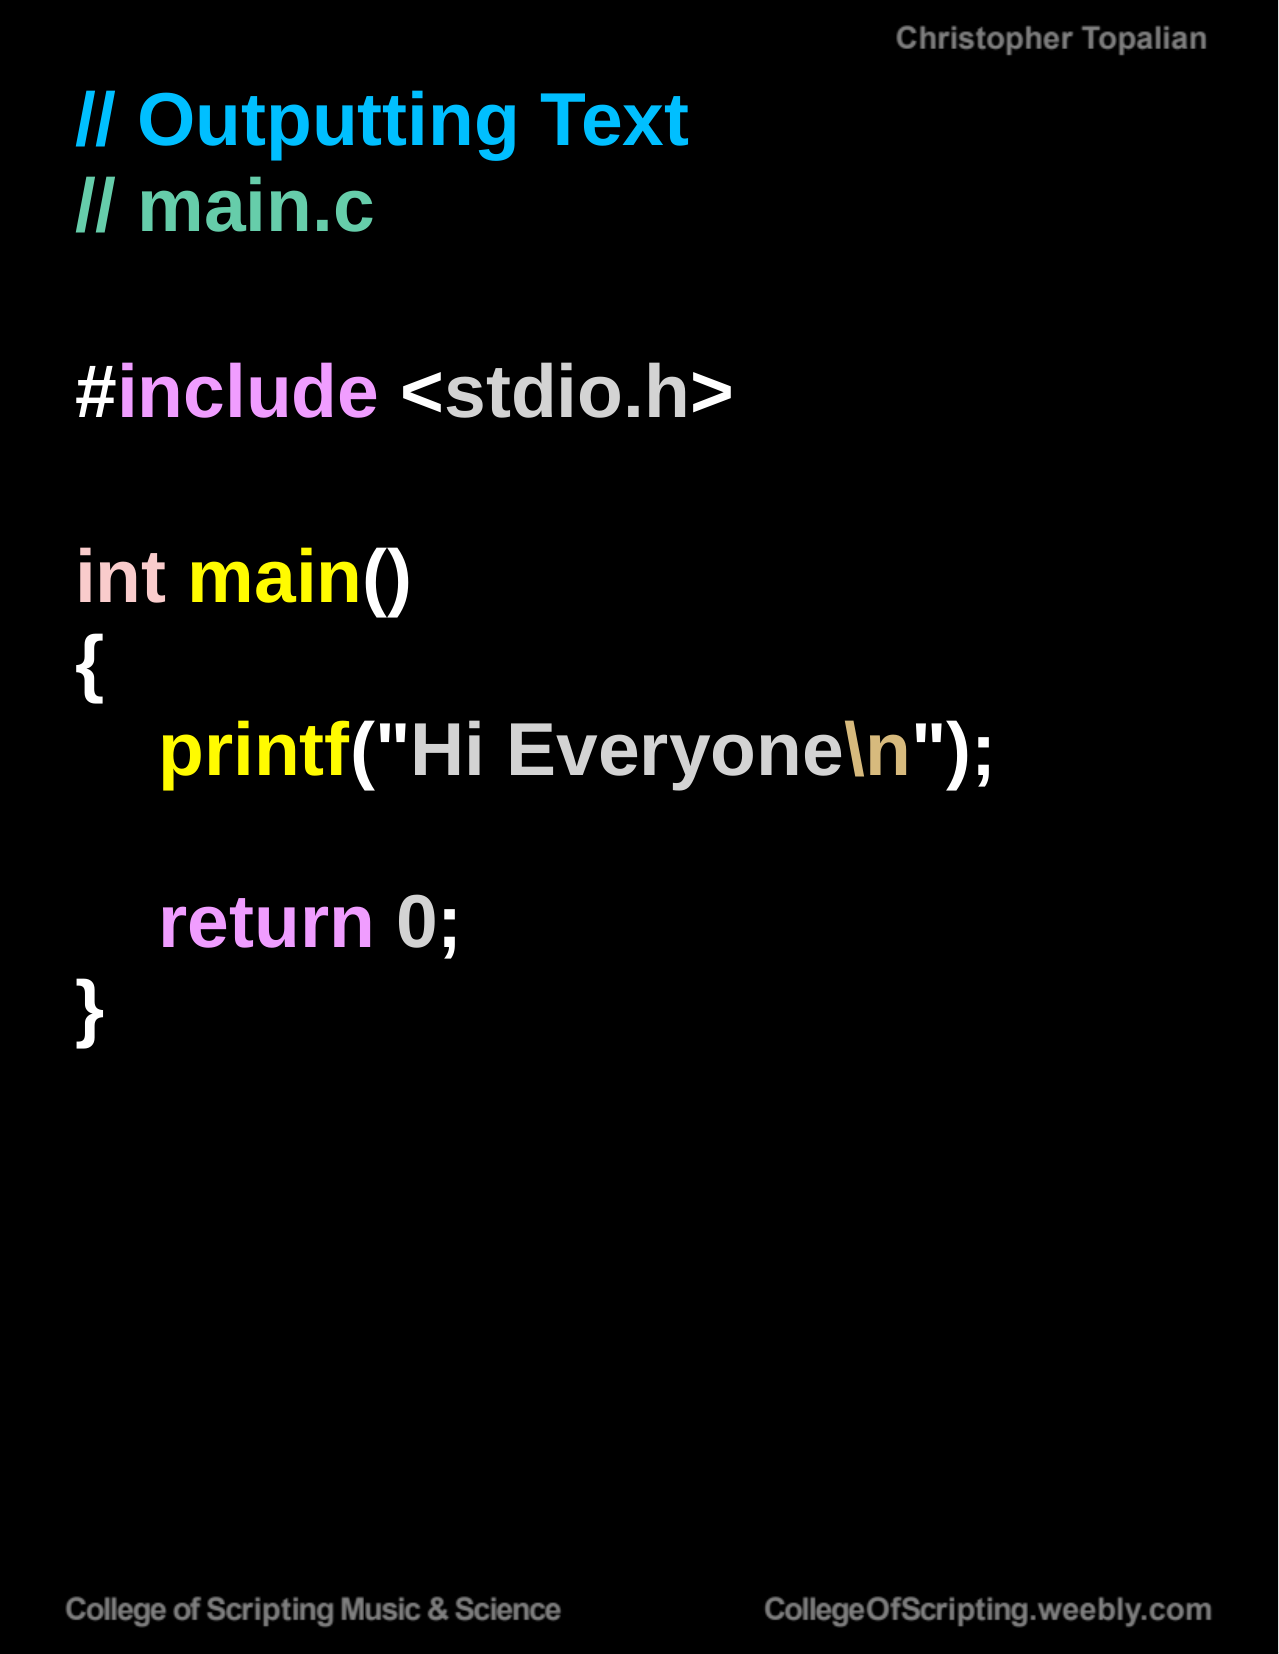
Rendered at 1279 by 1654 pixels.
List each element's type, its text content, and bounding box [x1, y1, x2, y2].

text return 0; [75, 877, 1203, 963]
text } [75, 963, 1203, 1049]
text #include <stdio.h> [75, 347, 1203, 433]
subtitle // Outputting Text [75, 75, 1203, 161]
text printf("Hi Everyone\n"); [75, 704, 1203, 791]
subtitle // main.c [75, 161, 1203, 247]
text int main() [75, 532, 1203, 618]
text { [75, 618, 1203, 704]
